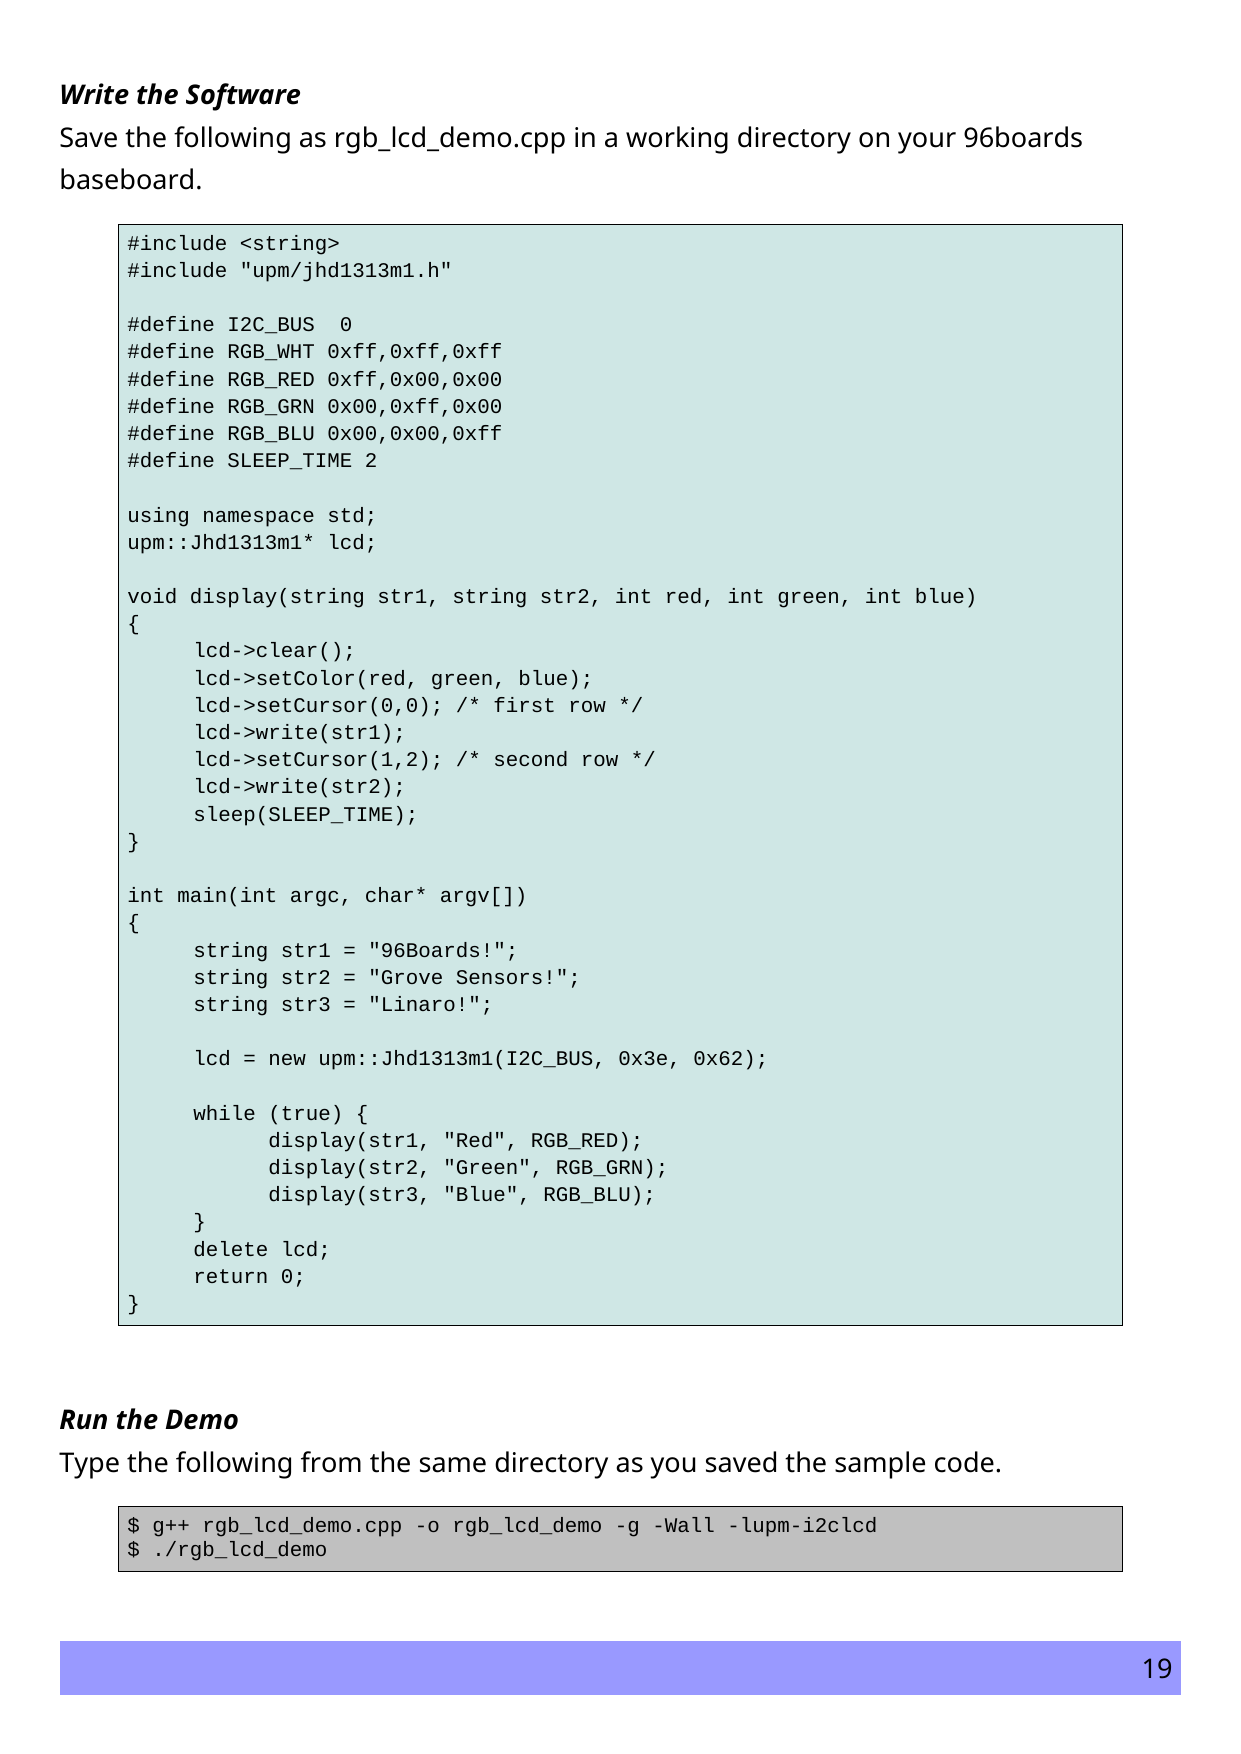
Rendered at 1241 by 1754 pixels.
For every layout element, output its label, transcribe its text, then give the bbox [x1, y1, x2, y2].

list using namespace std; [119, 496, 1122, 523]
list display(str2, "Green", RGB_GRN); [119, 1148, 1122, 1175]
list return 0; [119, 1257, 1122, 1284]
list string str1 = "96Boards!"; [119, 931, 1122, 958]
list lcd->setCursor(1,2); /* second row */ [119, 740, 1122, 767]
list #include <string> [119, 225, 1122, 251]
list lcd->clear(); [119, 632, 1122, 659]
list string str3 = "Linaro!"; [119, 985, 1122, 1012]
text Type the following from the same directory as you saved the sample code. [59, 1443, 1181, 1480]
list lcd->write(str1); [119, 713, 1122, 740]
subtitle Run the Demo [59, 1401, 1181, 1438]
list lcd->setCursor(0,0); /* first row */ [119, 686, 1122, 713]
list #define SLEEP_TIME 2 [119, 441, 1122, 468]
list #define RGB_RED 0xff,0x00,0x00 [119, 360, 1122, 387]
list void display(string str1, string str2, int red, int green, int blue) [119, 577, 1122, 604]
list lcd->write(str2); [119, 767, 1122, 795]
list } [119, 822, 1122, 849]
list string str2 = "Grove Sensors!"; [119, 958, 1122, 985]
list lcd->setColor(red, green, blue); [119, 659, 1122, 686]
list #define RGB_BLU 0x00,0x00,0xff [119, 414, 1122, 441]
list display(str1, "Red", RGB_RED); [119, 1121, 1122, 1148]
list { [119, 903, 1122, 931]
text $ g++ rgb_lcd_demo.cpp -o rgb_lcd_demo -g -Wall -lupm-i2clcd [119, 1507, 1122, 1530]
list while (true) { [119, 1094, 1122, 1121]
list { [119, 604, 1122, 632]
list #include "upm/jhd1313m1.h" [119, 251, 1122, 278]
list upm::Jhd1313m1* lcd; [119, 523, 1122, 550]
list } [119, 1202, 1122, 1230]
list #define RGB_GRN 0x00,0xff,0x00 [119, 387, 1122, 414]
text $ ./rgb_lcd_demo [119, 1530, 1122, 1571]
list sleep(SLEEP_TIME); [119, 795, 1122, 822]
subtitle Write the Software [59, 76, 1181, 113]
list display(str3, "Blue", RGB_BLU); [119, 1175, 1122, 1202]
list int main(int argc, char* argv[]) [119, 876, 1122, 903]
list lcd = new upm::Jhd1313m1(I2C_BUS, 0x3e, 0x62); [119, 1039, 1122, 1067]
list } [119, 1284, 1122, 1325]
text Save the following as rgb_lcd_demo.cpp in a working directory on your 96boards baseboard. [59, 118, 1181, 197]
list delete lcd; [119, 1230, 1122, 1257]
list #define I2C_BUS 0 [119, 305, 1122, 332]
list #define RGB_WHT 0xff,0xff,0xff [119, 332, 1122, 360]
